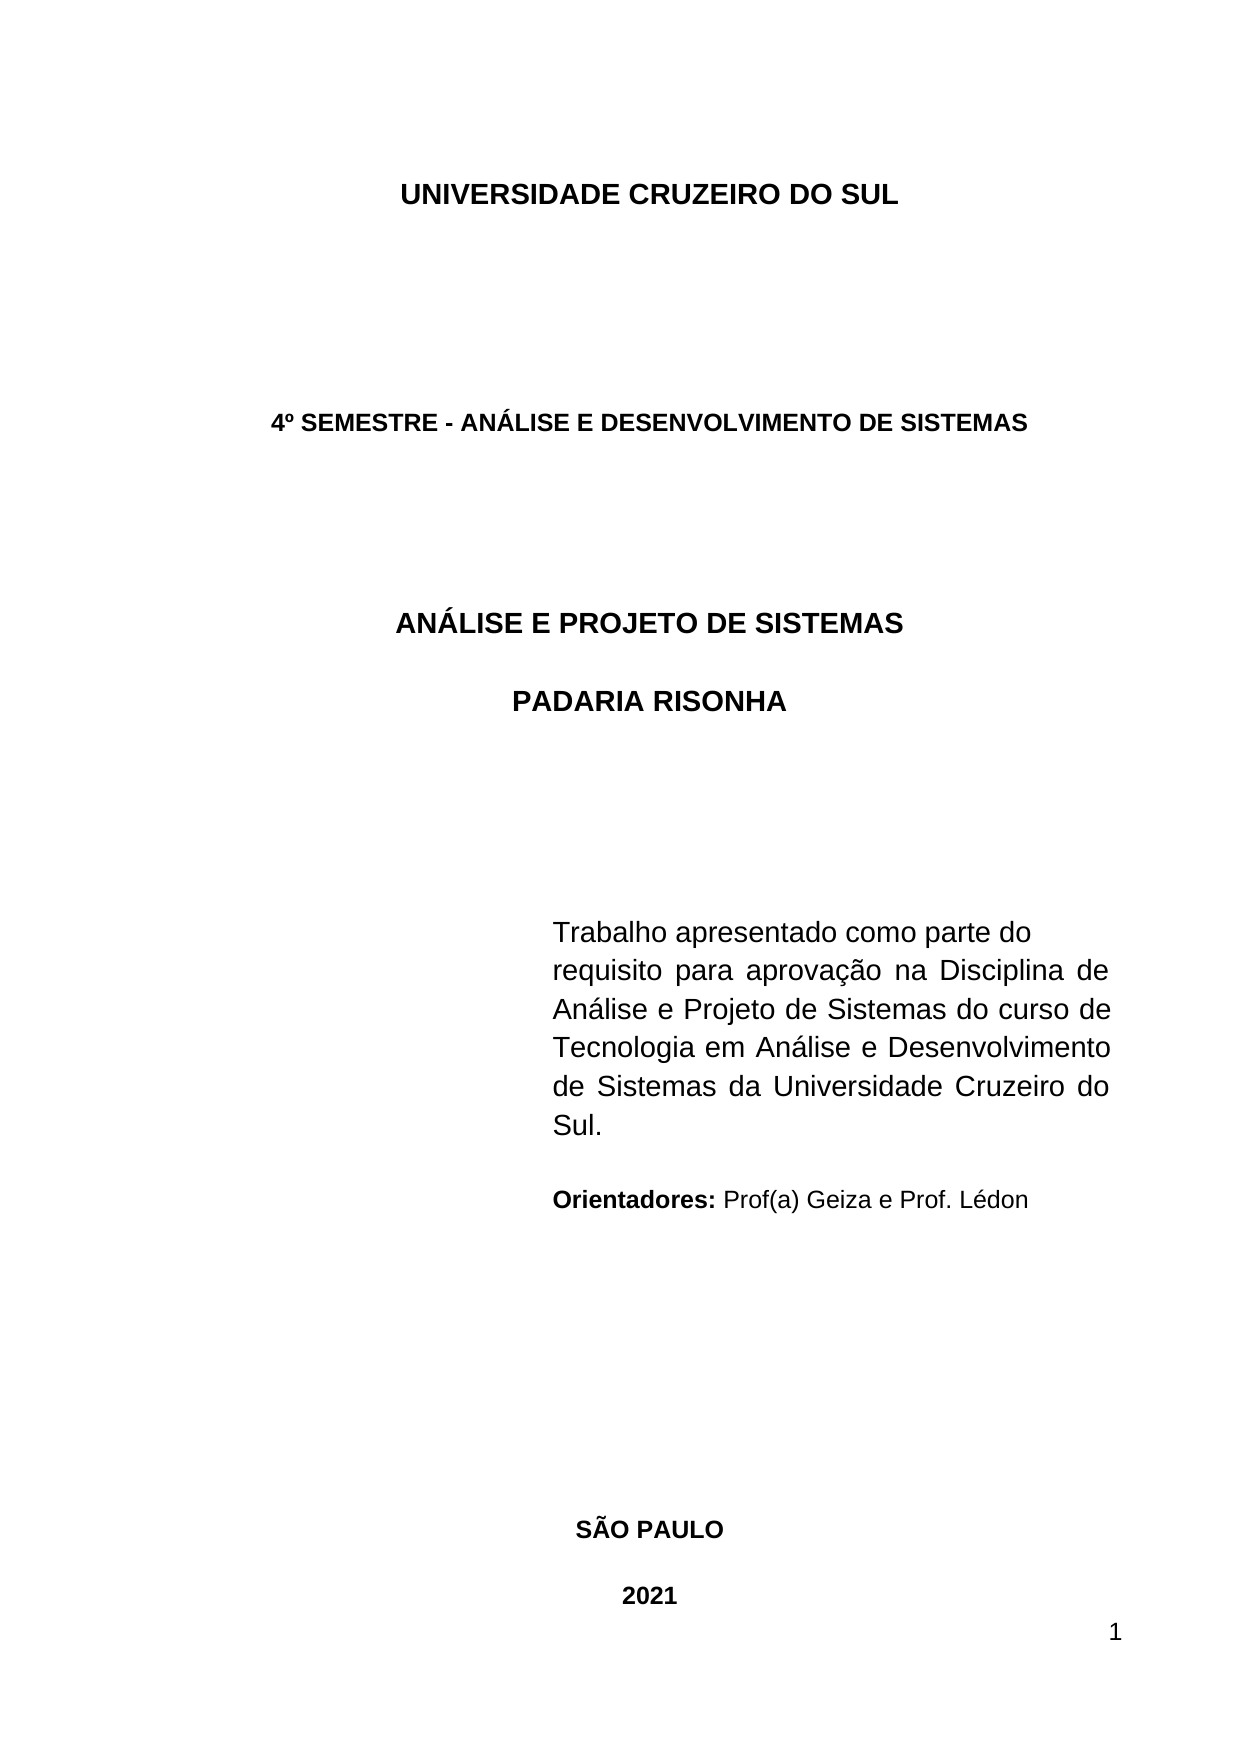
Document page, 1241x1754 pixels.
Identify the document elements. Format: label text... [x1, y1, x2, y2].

text Orientadores: Prof(a) Geiza e Prof. Lédon [177, 1185, 1122, 1213]
text PADARIA RISONHA [177, 684, 1122, 717]
text ANÁLISE E PROJETO DE SISTEMAS [177, 607, 1122, 640]
text 4º SEMESTRE - ANÁLISE E DESENVOLVIMENTO DE SISTEMAS [177, 408, 1122, 437]
text 2021 [177, 1581, 1122, 1610]
text Trabalho apresentado como parte do requisito para aprovação na Disciplina de Análise e Projeto de Sistemas do curso de Tecnologia em Análise e Desenvolvimento de Sistemas da Universidade Cruzeiro do Sul. [177, 915, 1122, 1141]
text SÃO PAULO [177, 1515, 1122, 1544]
text UNIVERSIDADE CRUZEIRO DO SUL [177, 177, 1122, 211]
